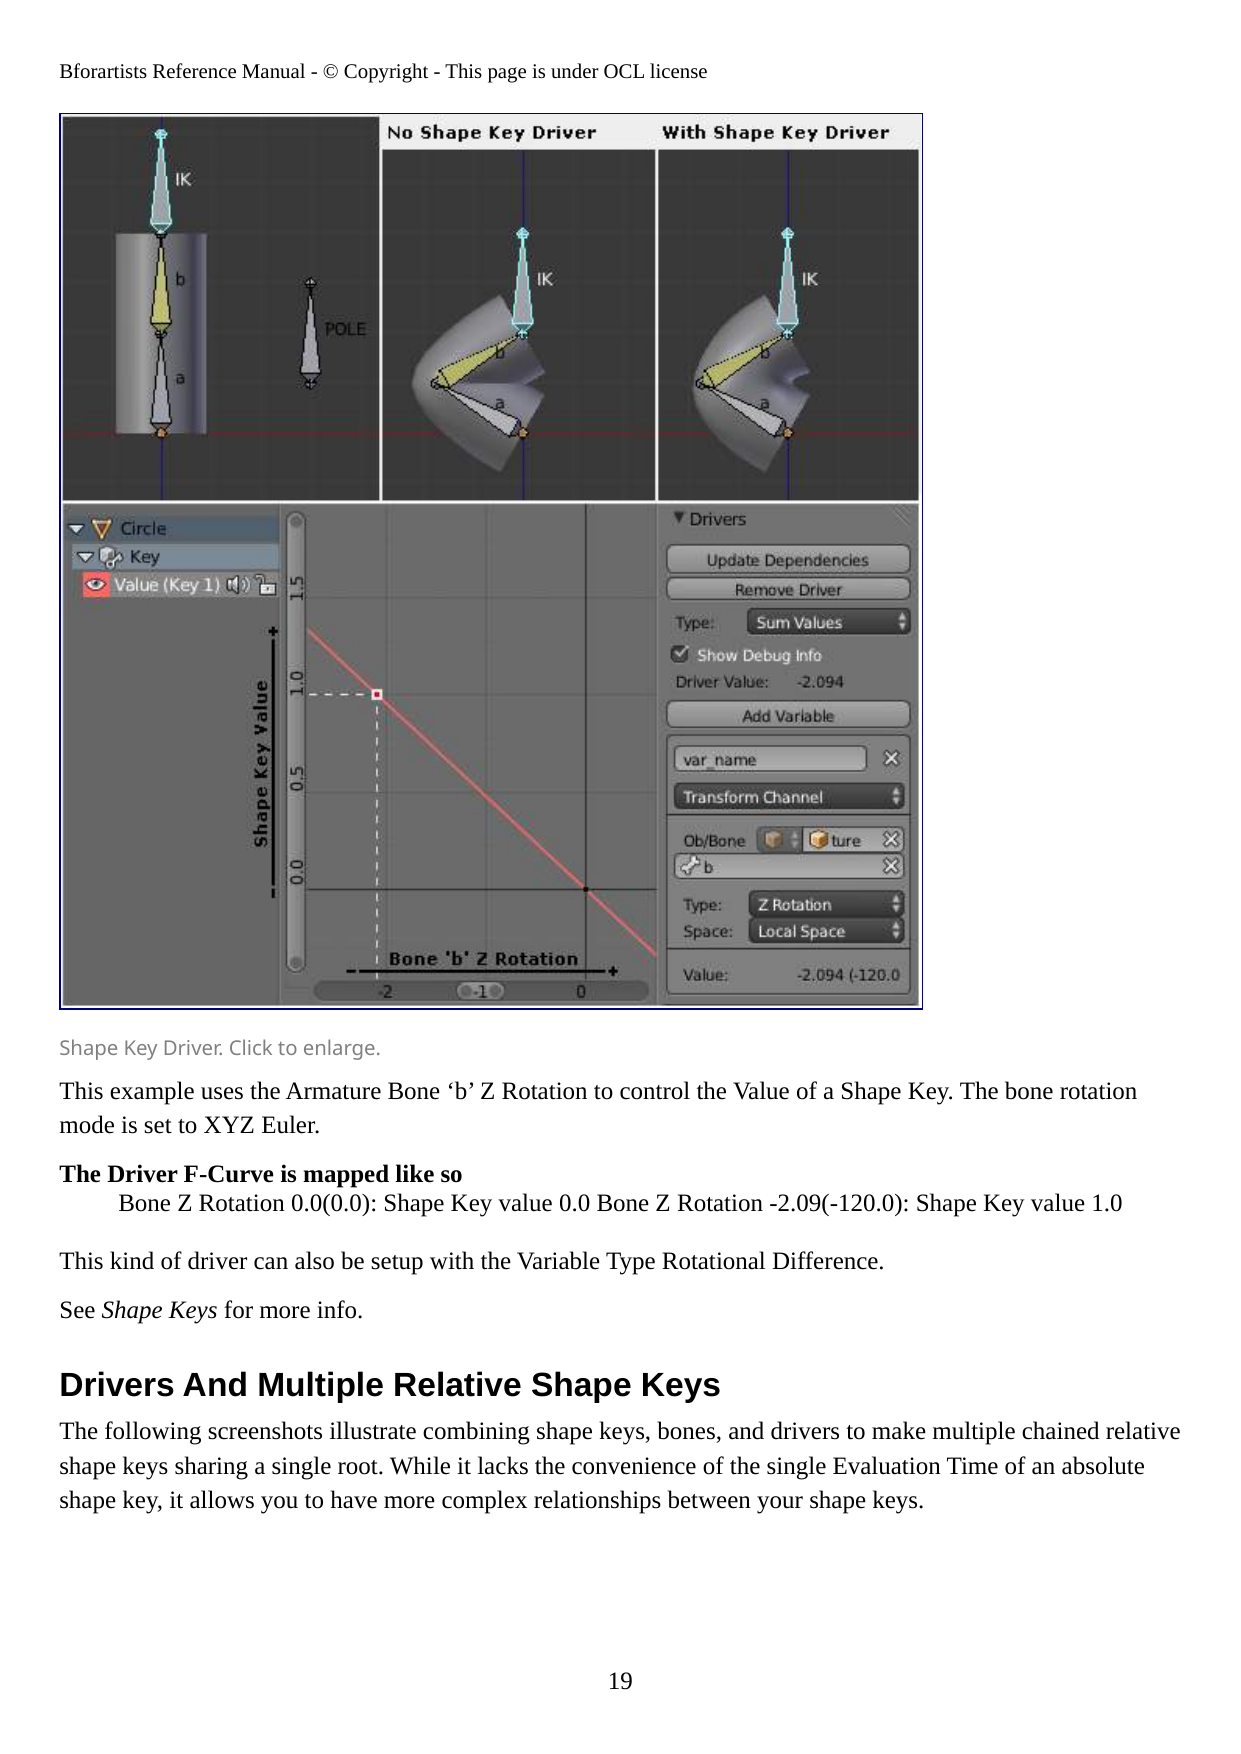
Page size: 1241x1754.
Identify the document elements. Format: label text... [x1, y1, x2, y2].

text The following screenshots illustrate combining shape keys, bones, and drivers to make multiple chained relative shape keys sharing a single root. While it lacks the convenience of the single Evaluation Time of an absolute shape key, it allows you to have more complex relationships between your shape keys. [59, 1416, 1181, 1514]
text This kind of driver can also be setup with the Variable Type Rotational Difference. [59, 1246, 1181, 1275]
list Bone Z Rotation 0.0(0.0): Shape Key value 0.0 Bone Z Rotation -2.09(-120.0): Shape Key value 1.0 [118, 1188, 1181, 1217]
text Shape Key Driver. Click to enlarge. [59, 1030, 1181, 1061]
text See Shape Keys for more info. [59, 1295, 1181, 1324]
subtitle The Driver F-Curve is mapped like so [59, 1159, 1181, 1188]
text This example uses the Armature Bone ‘b’ Z Rotation to control the Value of a Shape Key. The bone rotation mode is set to XYZ Euler. [59, 1076, 1181, 1139]
picture [61, 114, 922, 1008]
subtitle Drivers And Multiple Relative Shape Keys [59, 1365, 1181, 1404]
